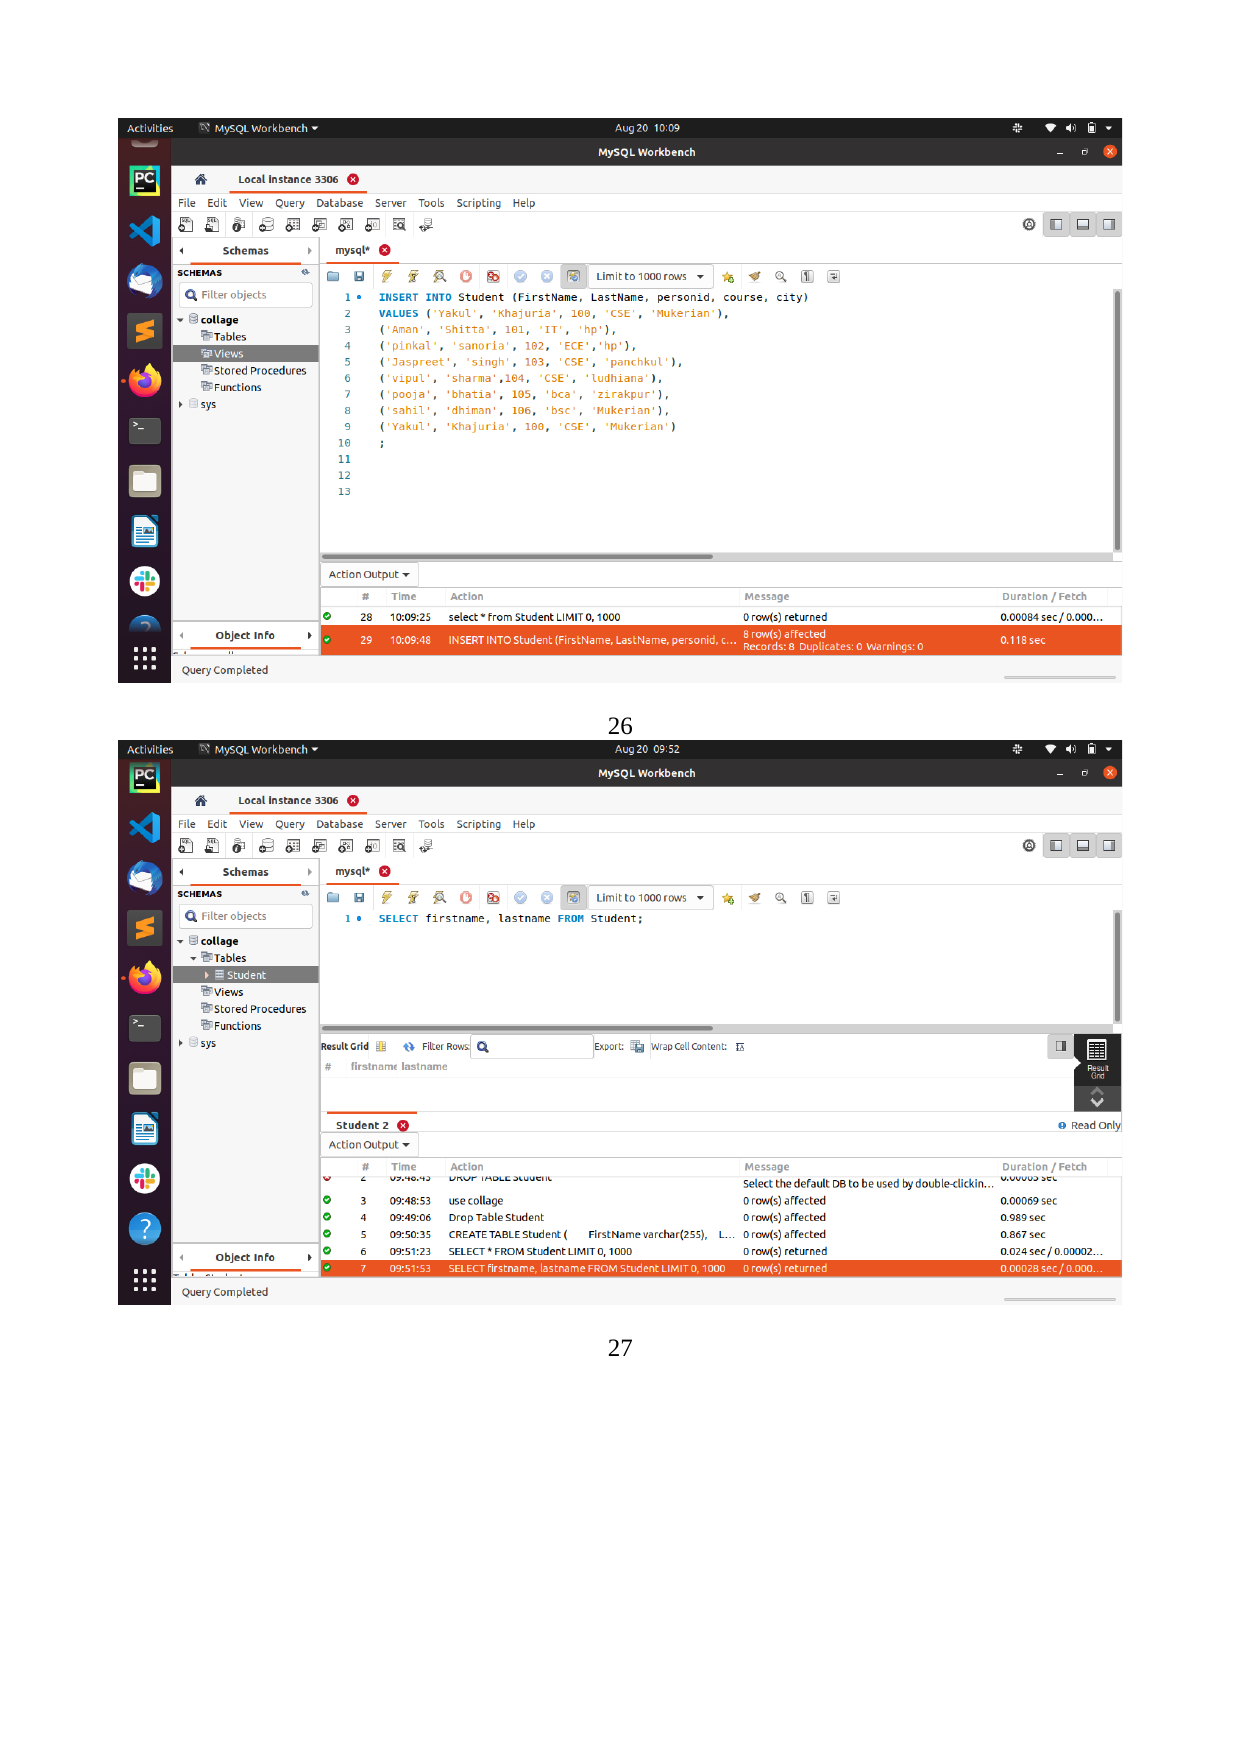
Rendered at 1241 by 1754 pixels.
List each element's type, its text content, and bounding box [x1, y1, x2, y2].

picture [118, 740, 1123, 1305]
text 27 [118, 1333, 1122, 1362]
picture [118, 118, 1123, 683]
text 26 [118, 711, 1122, 740]
